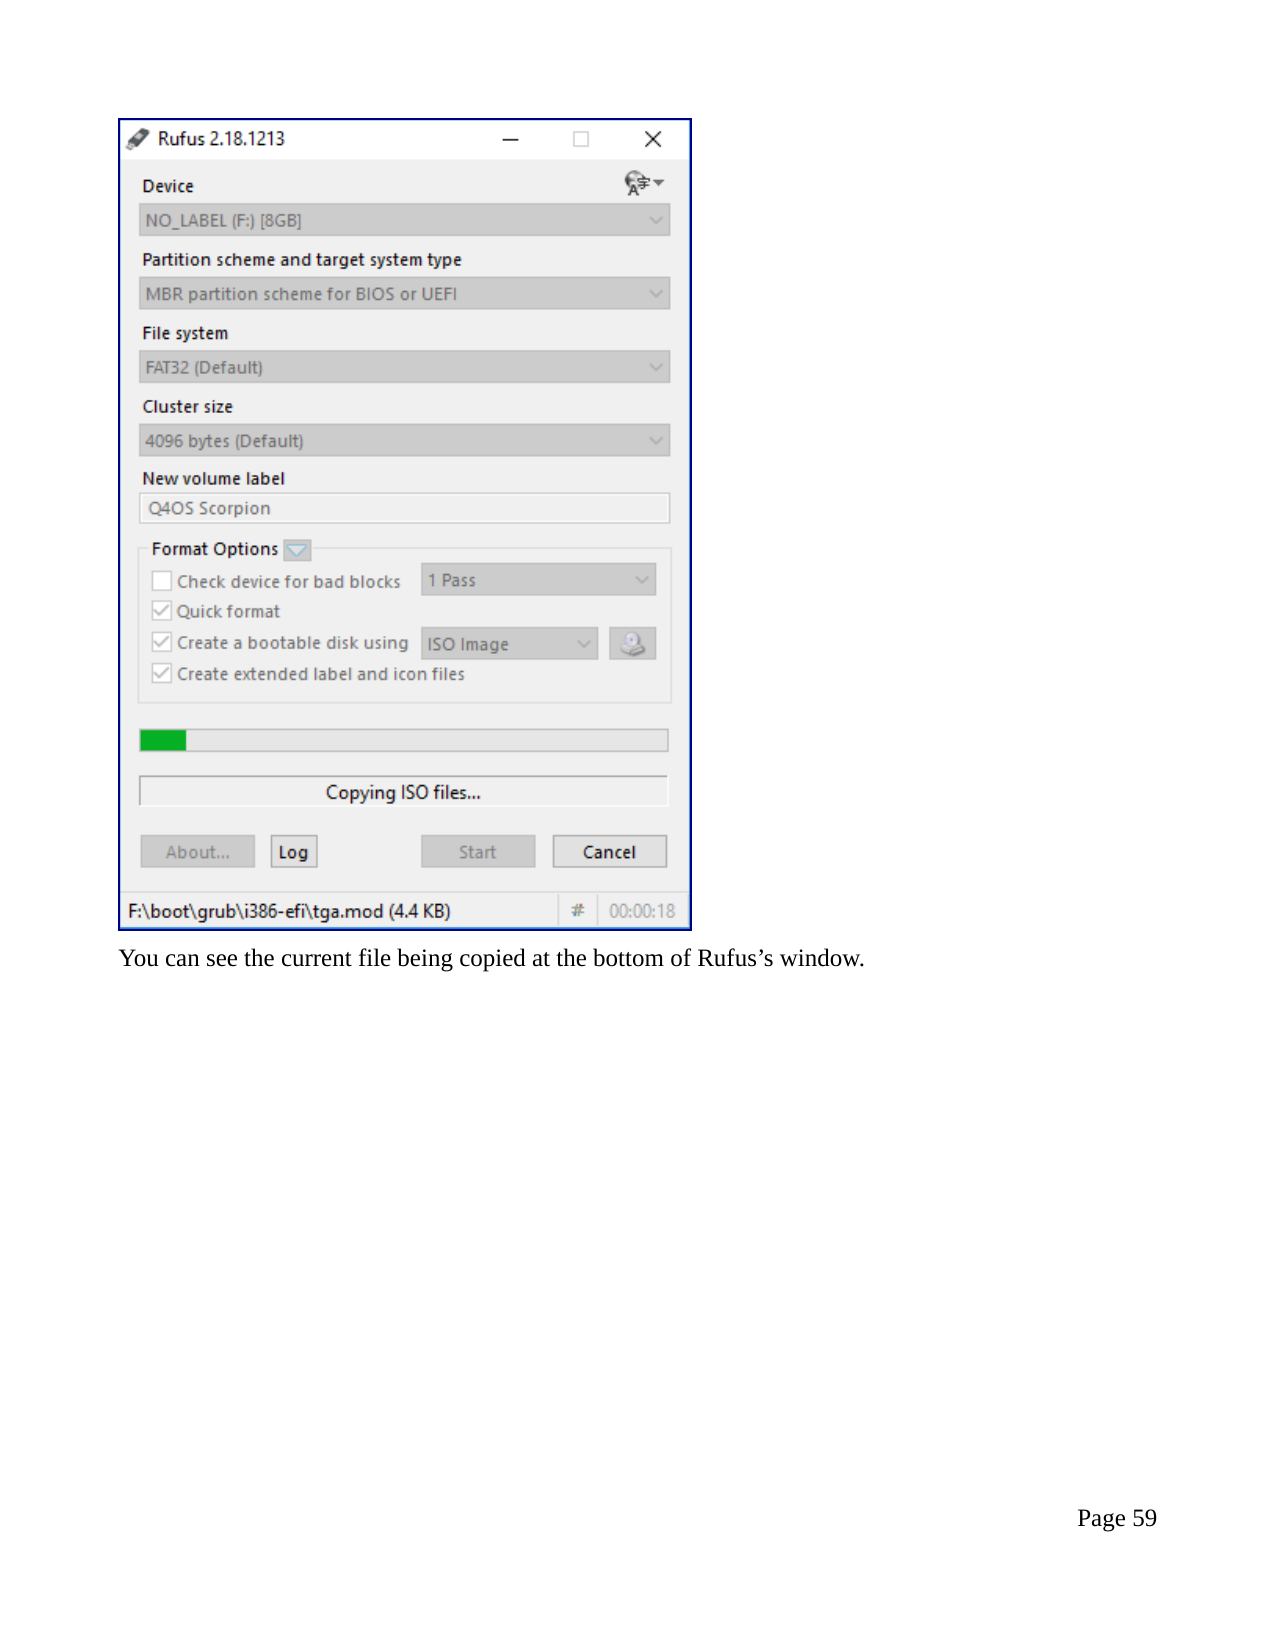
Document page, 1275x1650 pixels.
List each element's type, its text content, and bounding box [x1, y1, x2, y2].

picture [120, 120, 690, 929]
text You can see the current file being copied at the bottom of Rufus’s window. [118, 943, 1157, 972]
